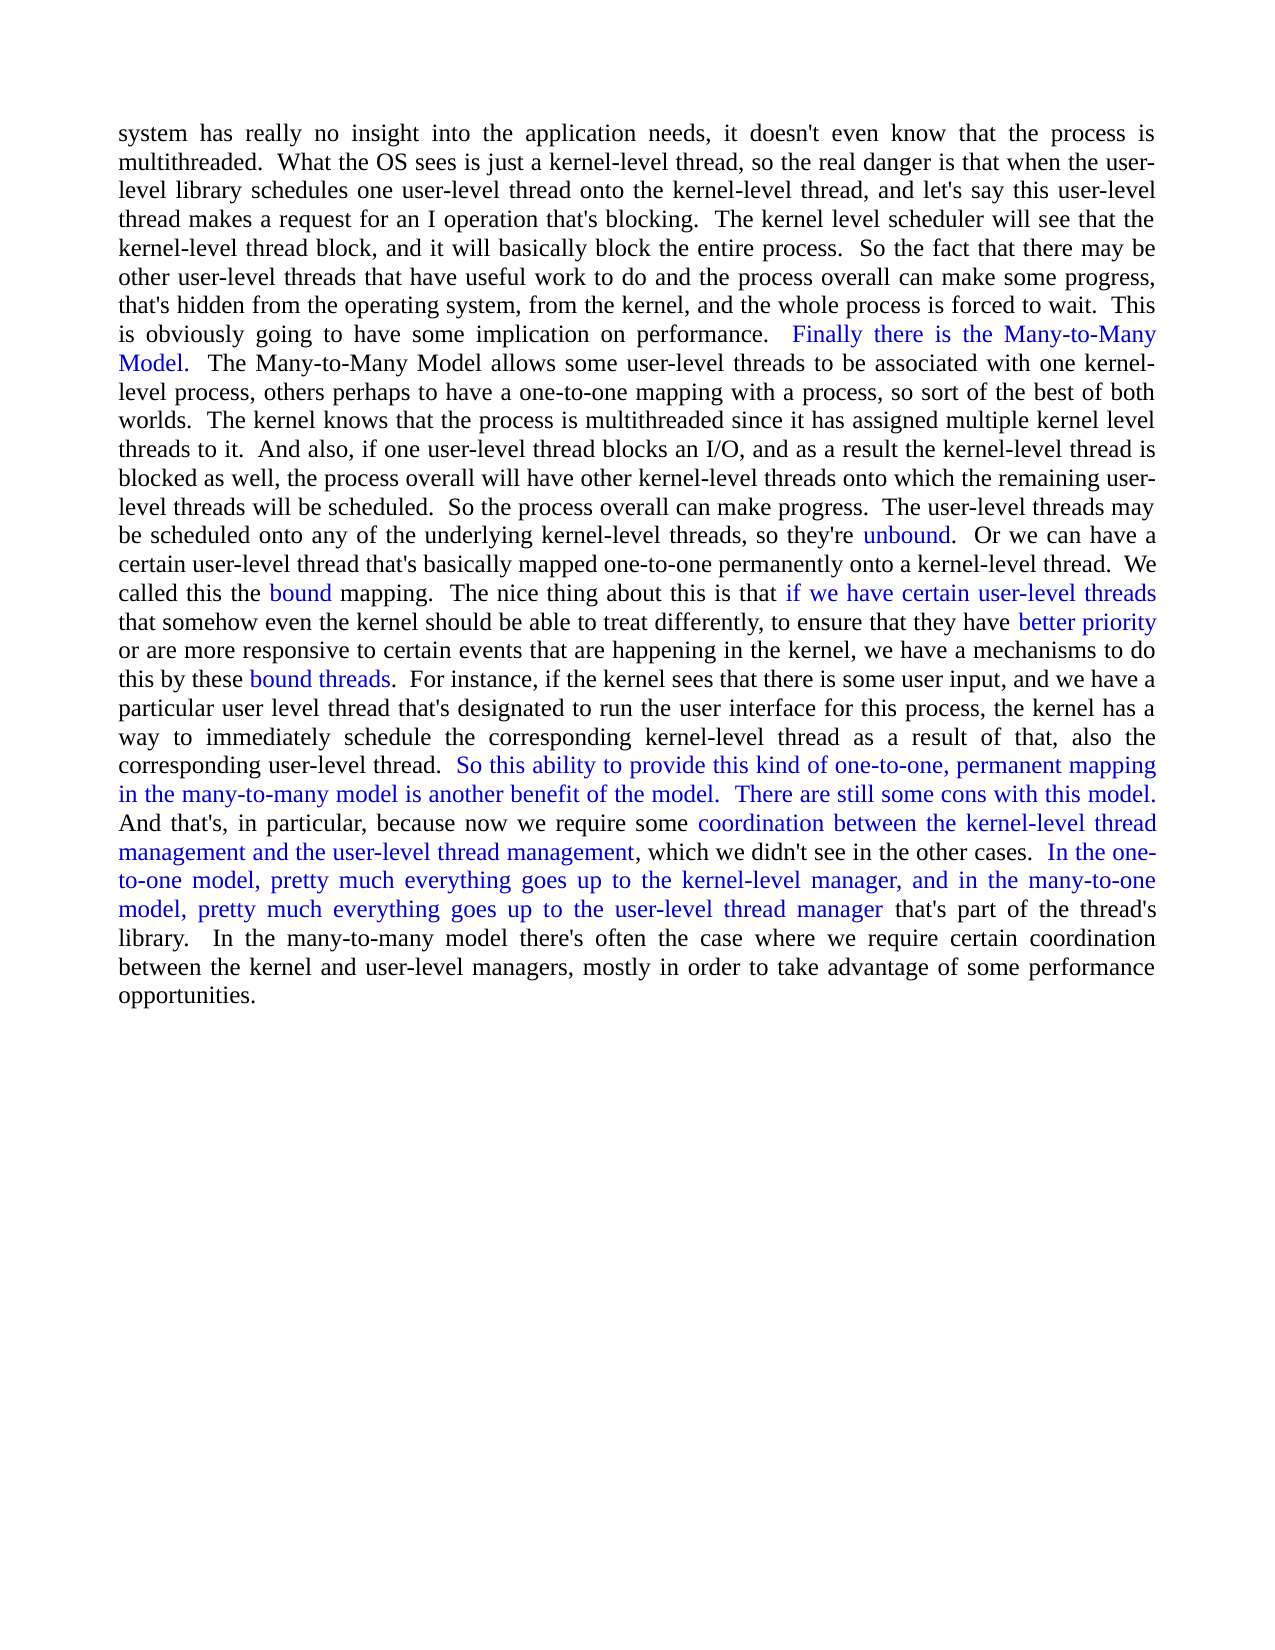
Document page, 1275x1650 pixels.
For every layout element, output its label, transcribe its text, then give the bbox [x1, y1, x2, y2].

text system has really no insight into the application needs, it doesn't even know that the process is multithreaded. What the OS sees is just a kernel-level thread, so the real danger is that when the user-level library schedules one user-level thread onto the kernel-level thread, and let's say this user-level thread makes a request for an I operation that's blocking. The kernel level scheduler will see that the kernel-level thread block, and it will basically block the entire process. So the fact that there may be other user-level threads that have useful work to do and the process overall can make some progress, that's hidden from the operating system, from the kernel, and the whole process is forced to wait. This is obviously going to have some implication on performance. Finally there is the Many-to-Many Model. The Many-to-Many Model allows some user-level threads to be associated with one kernel-level process, others perhaps to have a one-to-one mapping with a process, so sort of the best of both worlds. The kernel knows that the process is multithreaded since it has assigned multiple kernel level threads to it. And also, if one user-level thread blocks an I/O, and as a result the kernel-level thread is blocked as well, the process overall will have other kernel-level threads onto which the remaining user-level threads will be scheduled. So the process overall can make progress. The user-level threads may be scheduled onto any of the underlying kernel-level threads, so they're unbound. Or we can have a certain user-level thread that's basically mapped one-to-one permanently onto a kernel-level thread. We called this the bound mapping. The nice thing about this is that if we have certain user-level threads that somehow even the kernel should be able to treat differently, to ensure that they have better priority or are more responsive to certain events that are happening in the kernel, we have a mechanisms to do this by these bound threads. For instance, if the kernel sees that there is some user input, and we have a particular user level thread that's designated to run the user interface for this process, the kernel has a way to immediately schedule the corresponding kernel-level thread as a result of that, also the corresponding user-level thread. So this ability to provide this kind of one-to-one, permanent mapping in the many-to-many model is another benefit of the model. There are still some cons with this model. And that's, in particular, because now we require some coordination between the kernel-level thread management and the user-level thread management, which we didn't see in the other cases. In the one-to-one model, pretty much everything goes up to the kernel-level manager, and in the many-to-one model, pretty much everything goes up to the user-level thread manager that's part of the thread's library. In the many-to-many model there's often the case where we require certain coordination between the kernel and user-level managers, mostly in order to take advantage of some performance opportunities. [118, 118, 1157, 1009]
